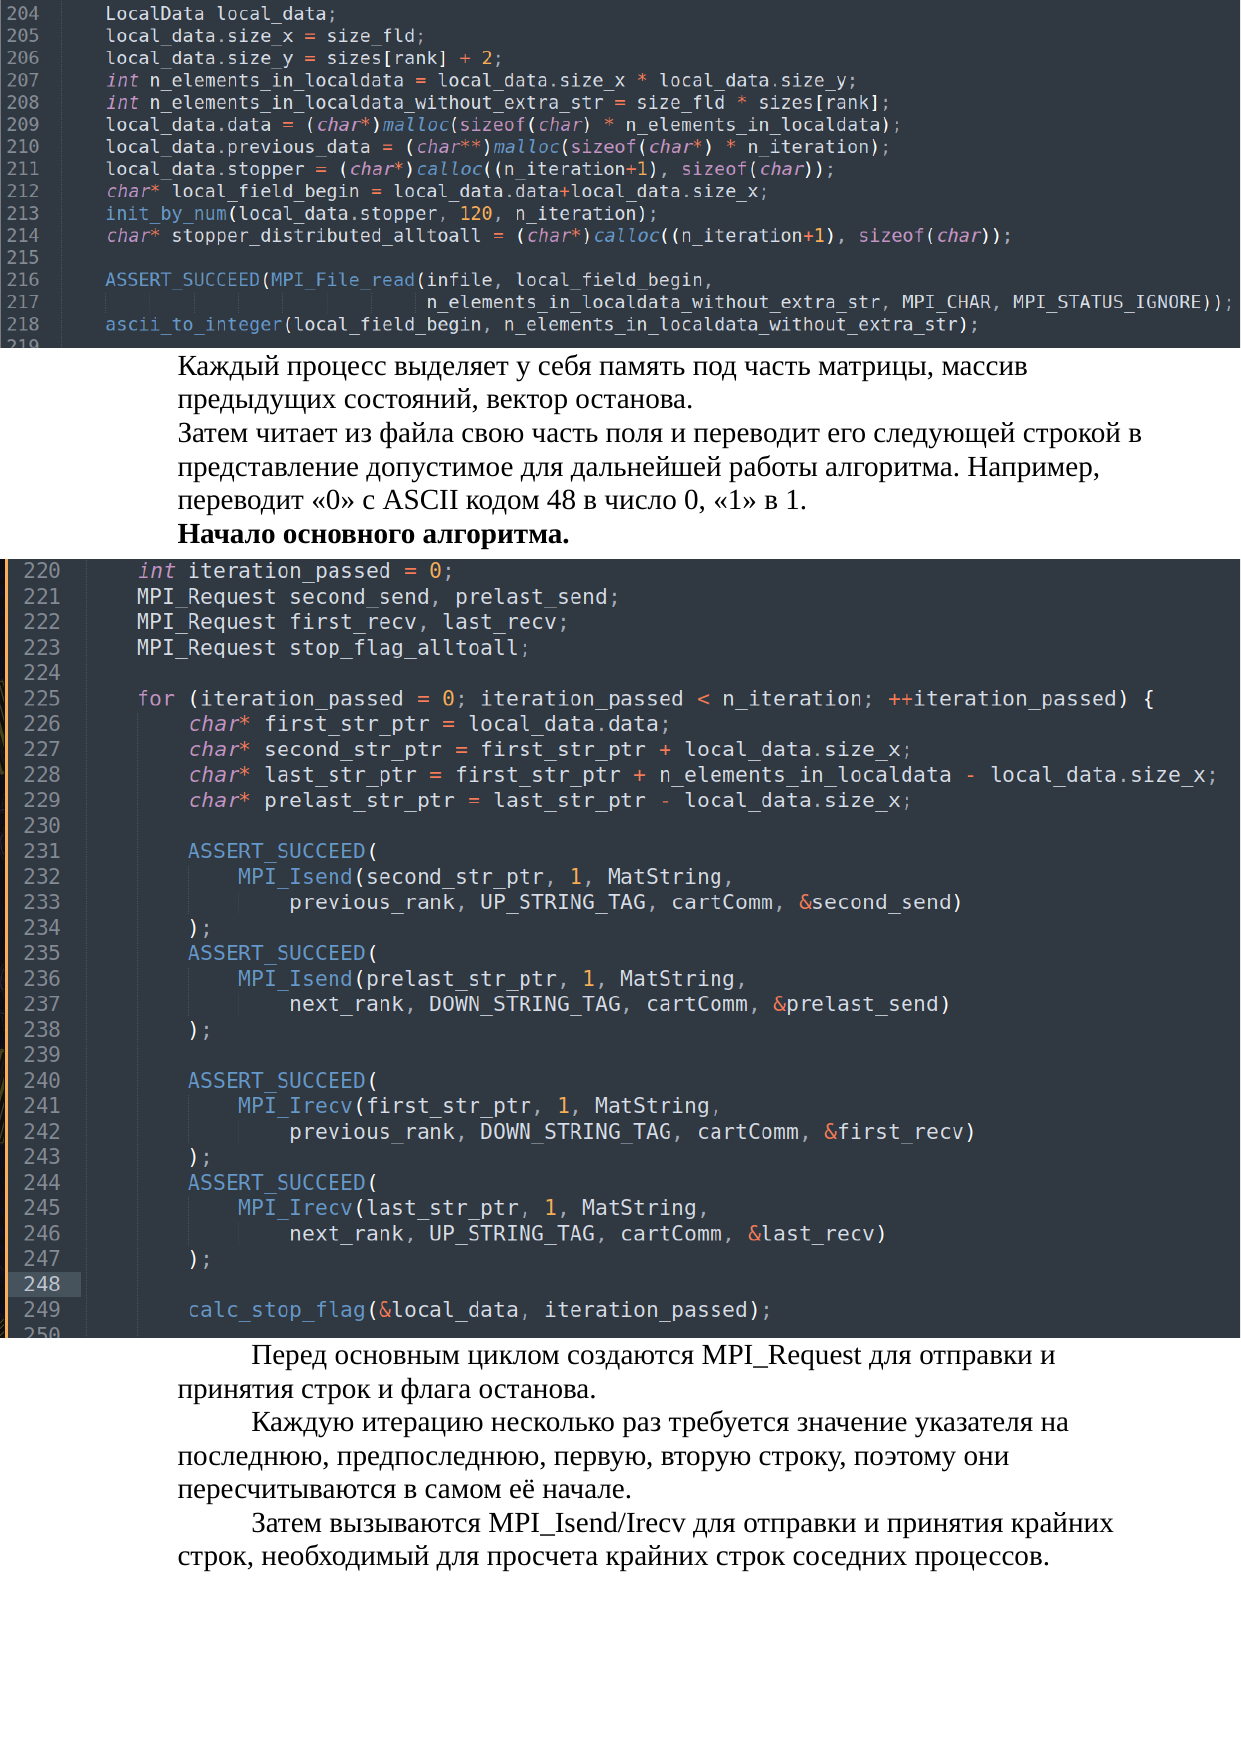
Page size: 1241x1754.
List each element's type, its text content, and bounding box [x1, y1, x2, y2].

text Перед основным циклом создаются MPI_Request для отправки и принятия строк и флага останова. [177, 1338, 1152, 1404]
text Каждый процесс выделяет у себя память под часть матрицы, массив предыдущих состояний, вектор останова. Затем читает из файла свою часть поля и переводит его следующей строкой в представление допустимое для дальнейшей работы алгоритма. Например, переводит «0» с ASCII кодом 48 в число 0, «1» в 1. [177, 348, 1152, 516]
text Затем вызываются MPI_Isend/Irecv для отправки и принятия крайних строк, необходимый для просчета крайних строк соседних процессов. [177, 1505, 1152, 1572]
text [177, 549, 1152, 559]
text Начало основного алгоритма. [177, 516, 1152, 549]
text Каждую итерацию несколько раз требуется значение указателя на последнюю, предпоследнюю, первую, вторую строку, поэтому они пересчитываются в самом её начале. [177, 1404, 1152, 1505]
picture [0, 0, 1241, 348]
picture [0, 559, 1241, 1338]
